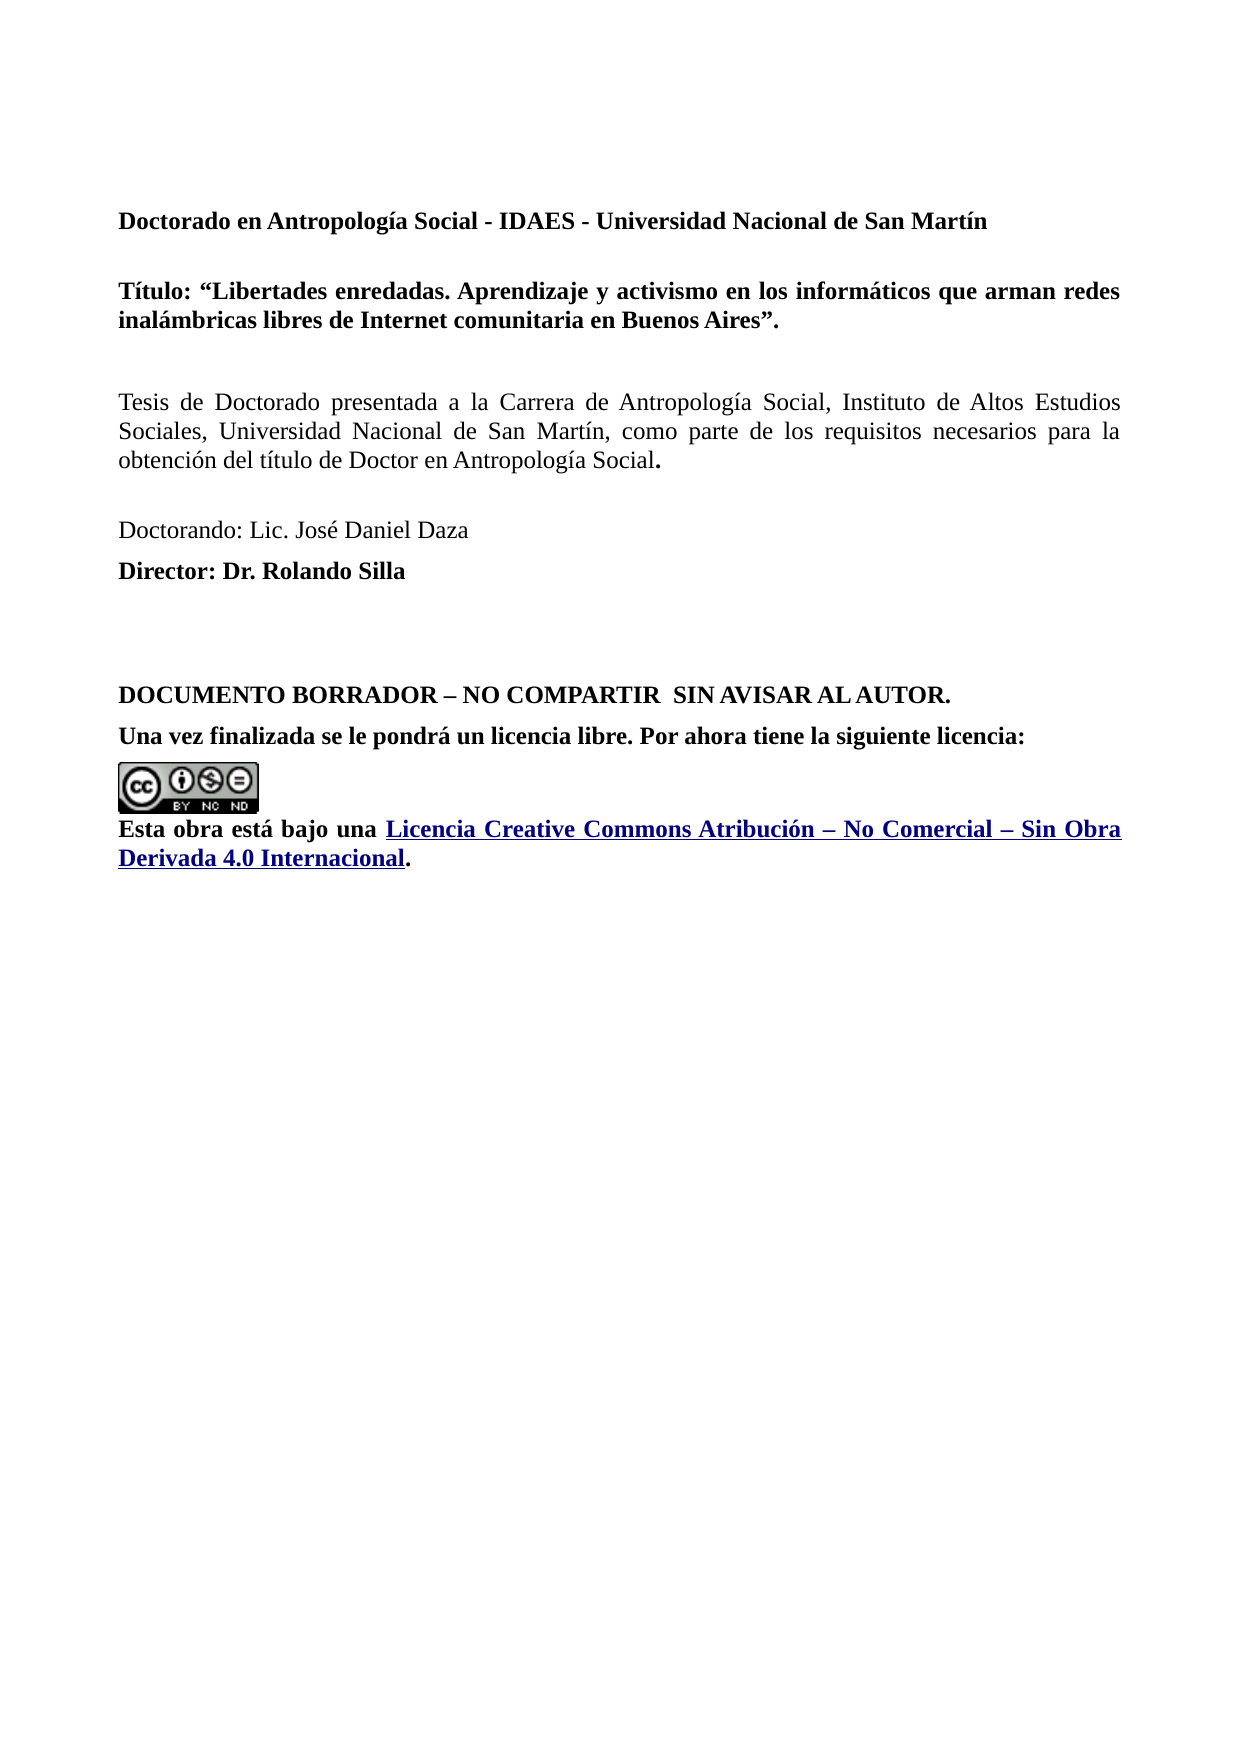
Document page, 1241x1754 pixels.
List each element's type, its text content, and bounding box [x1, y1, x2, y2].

text Esta obra está bajo una Licencia Creative Commons Atribución – No Comercial – Sin Obra Derivada 4.0 Internacional. [118, 762, 1122, 871]
picture [118, 762, 259, 814]
text Una vez finalizada se le pondrá un licencia libre. Por ahora tiene la siguiente licencia: [118, 721, 1122, 750]
text DOCUMENTO BORRADOR – NO COMPARTIR SIN AVISAR AL AUTOR. [118, 680, 1122, 709]
text Director: Dr. Rolando Silla [118, 556, 1122, 585]
text Tesis de Doctorado presentada a la Carrera de Antropología Social, Instituto de Altos Estudios Sociales, Universidad Nacional de San Martín, como parte de los requisitos necesarios para la obtención del título de Doctor en Antropología Social. [118, 387, 1122, 474]
text Doctorado en Antropología Social - IDAES - Universidad Nacional de San Martín [118, 206, 1122, 235]
text Doctorando: Lic. José Daniel Daza [118, 515, 1122, 544]
text Título: “Libertades enredadas. Aprendizaje y activismo en los informáticos que arman redes inalámbricas libres de Internet comunitaria en Buenos Aires”. [118, 276, 1122, 334]
